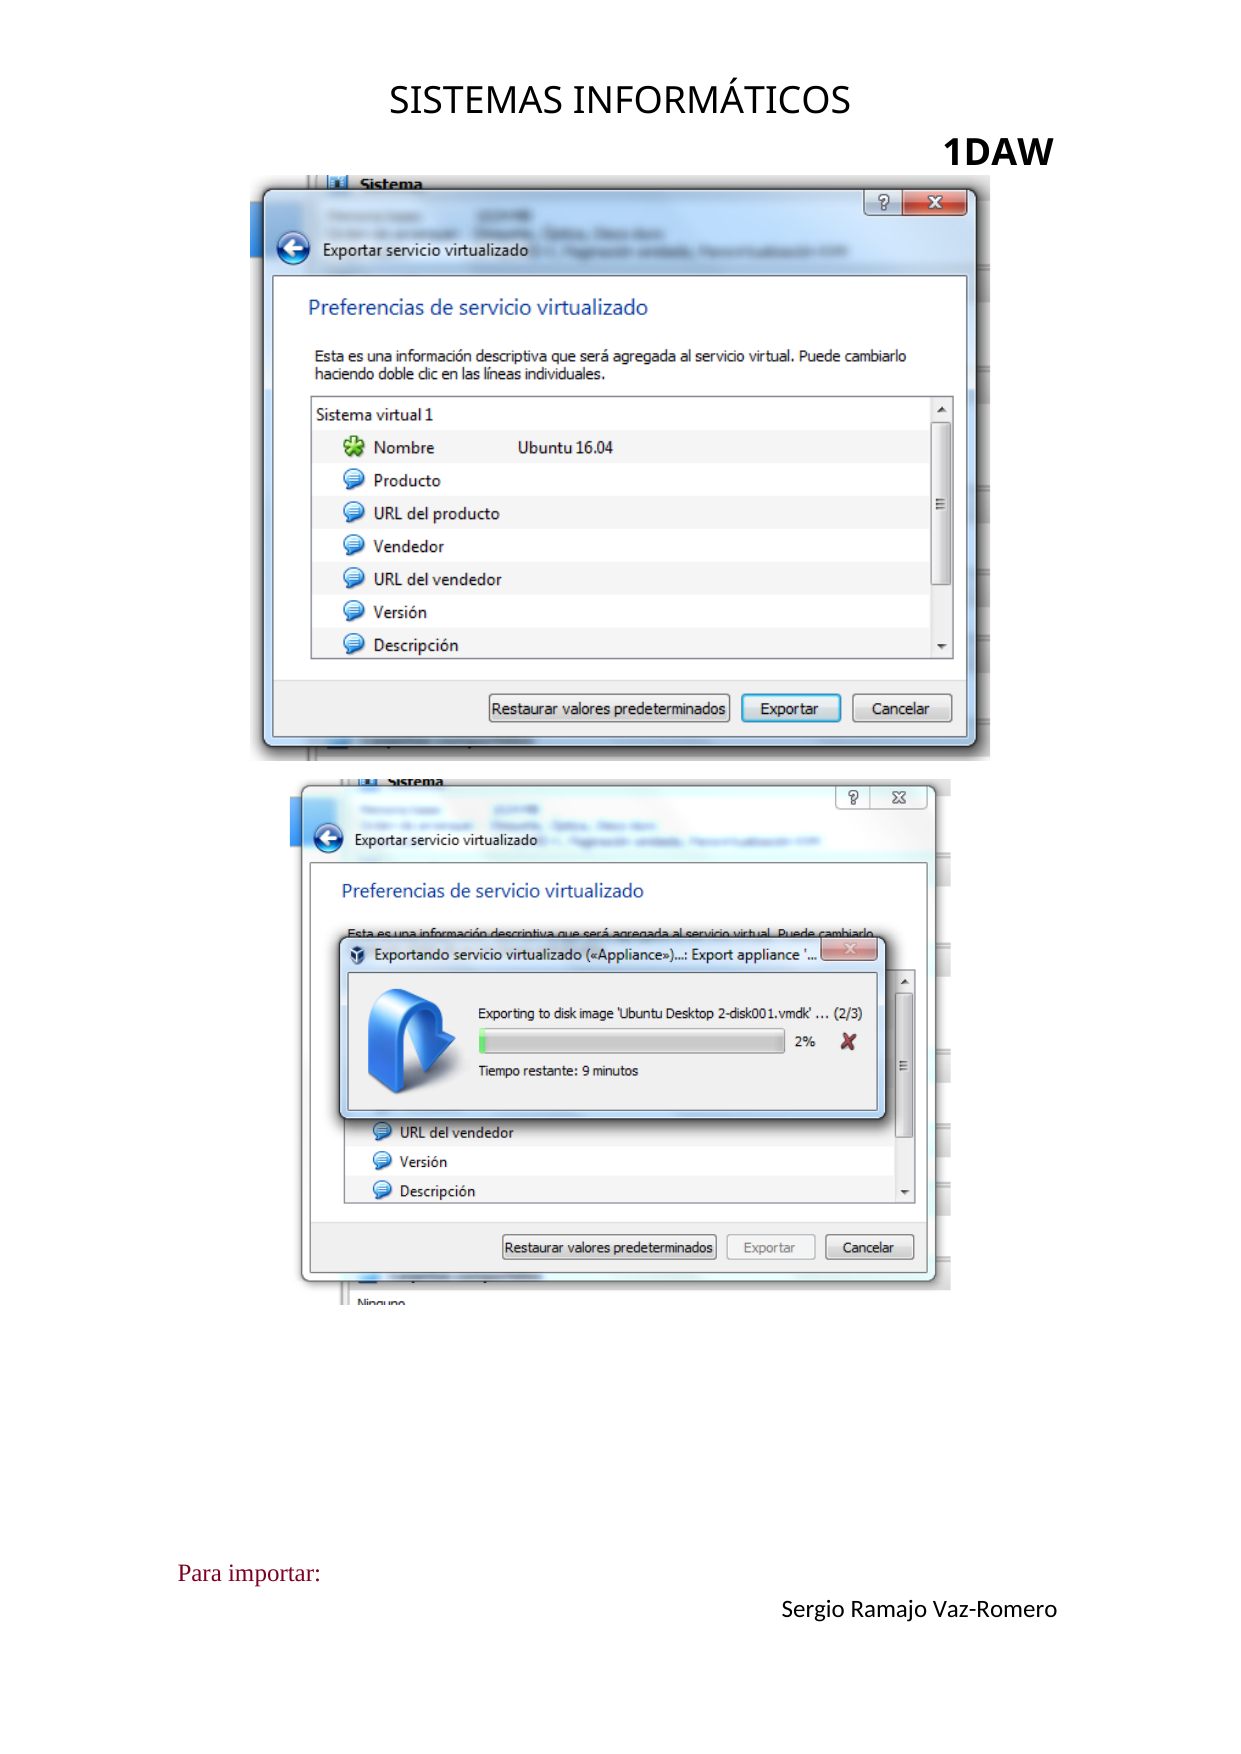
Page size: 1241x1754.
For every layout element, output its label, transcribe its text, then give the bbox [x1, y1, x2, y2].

text Para importar: [177, 1558, 1063, 1587]
picture [250, 175, 991, 761]
picture [289, 779, 951, 1305]
